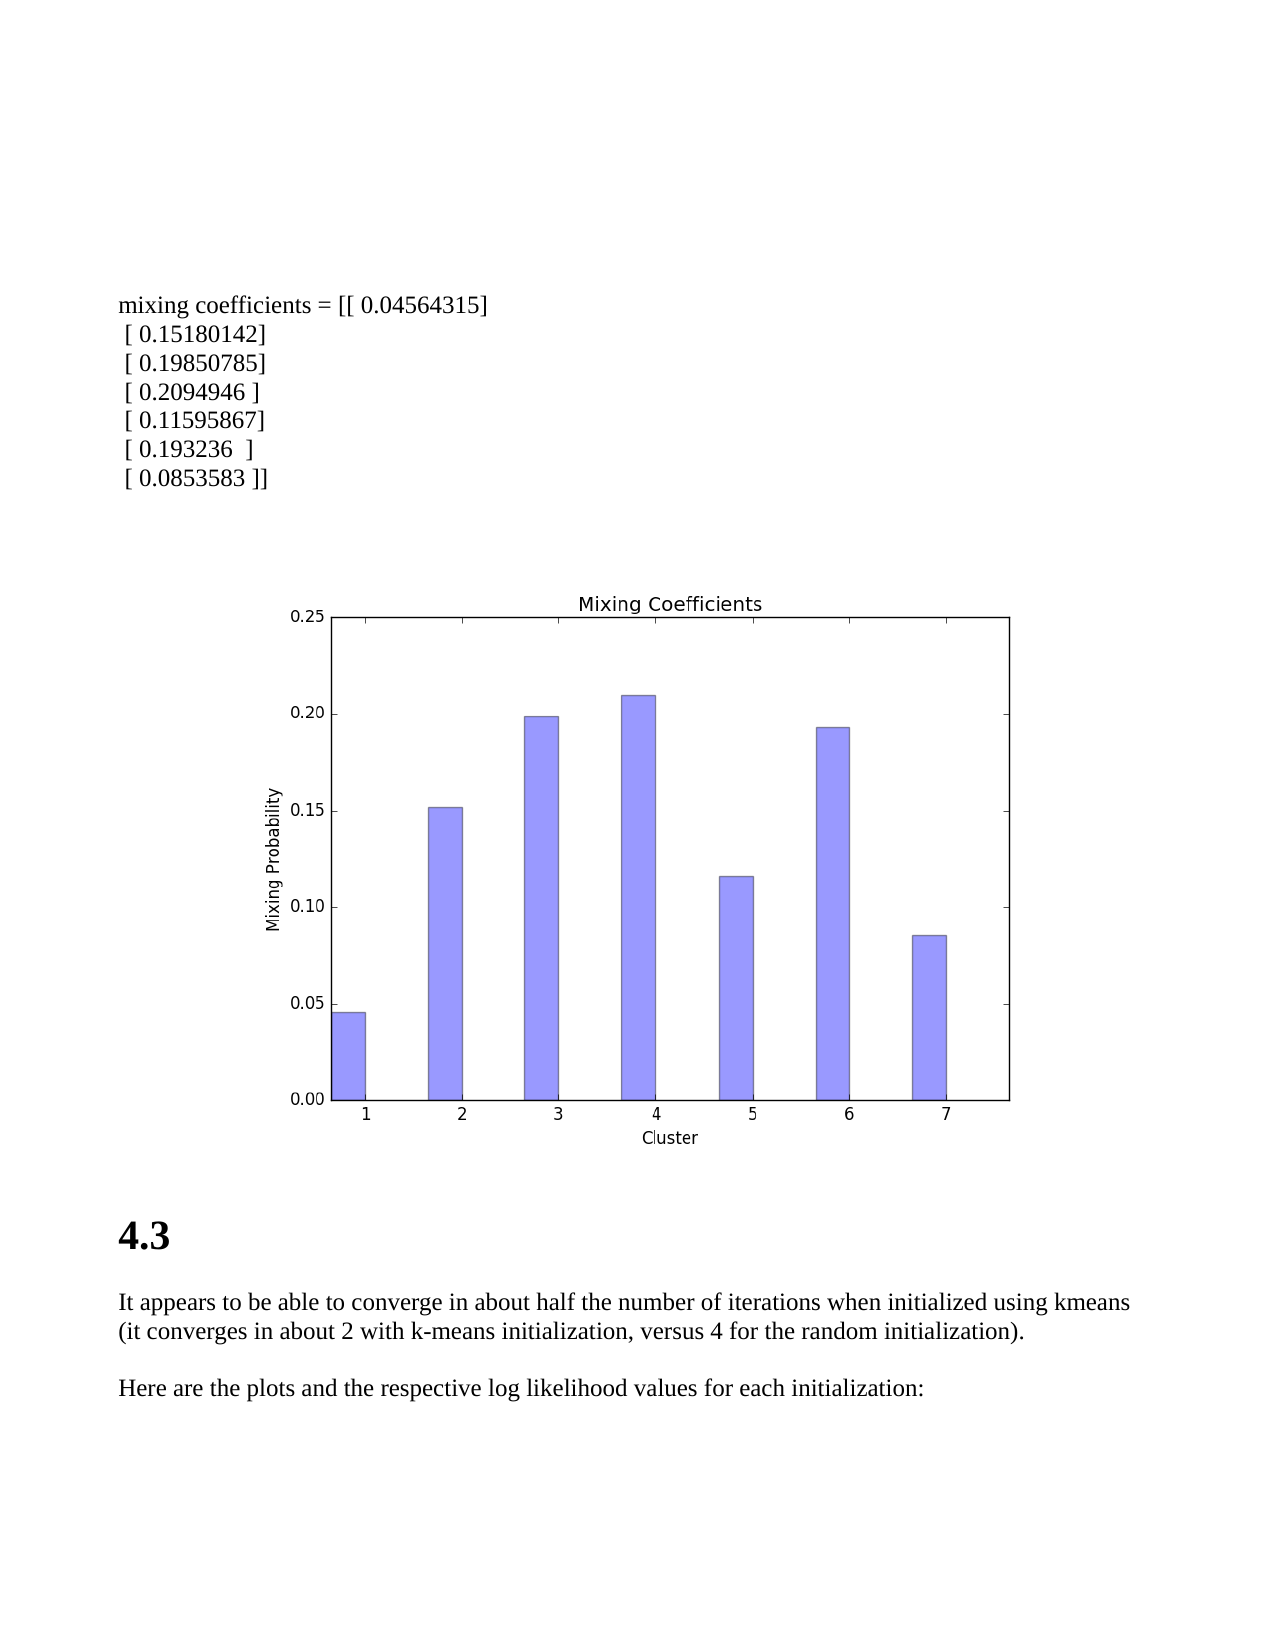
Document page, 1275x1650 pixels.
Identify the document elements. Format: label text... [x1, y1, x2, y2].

text [ 0.193236 ] [118, 434, 1157, 463]
text mixing coefficients = [[ 0.04564315] [118, 291, 1157, 319]
text [ 0.15180142] [118, 319, 1157, 348]
text [ 0.0853583 ]] [118, 463, 1157, 492]
text [ 0.2094946 ] [118, 377, 1157, 406]
text 4.3 [118, 1211, 1157, 1258]
text Here are the plots and the respective log likelihood values for each initialization: [118, 1373, 1157, 1402]
text [ 0.11595867] [118, 406, 1157, 434]
text It appears to be able to converge in about half the number of iterations when initialized using kmeans (it converges in about 2 with k-means initialization, versus 4 for the random initialization). [118, 1287, 1157, 1345]
text [ 0.19850785] [118, 348, 1157, 377]
picture [249, 578, 1026, 1161]
